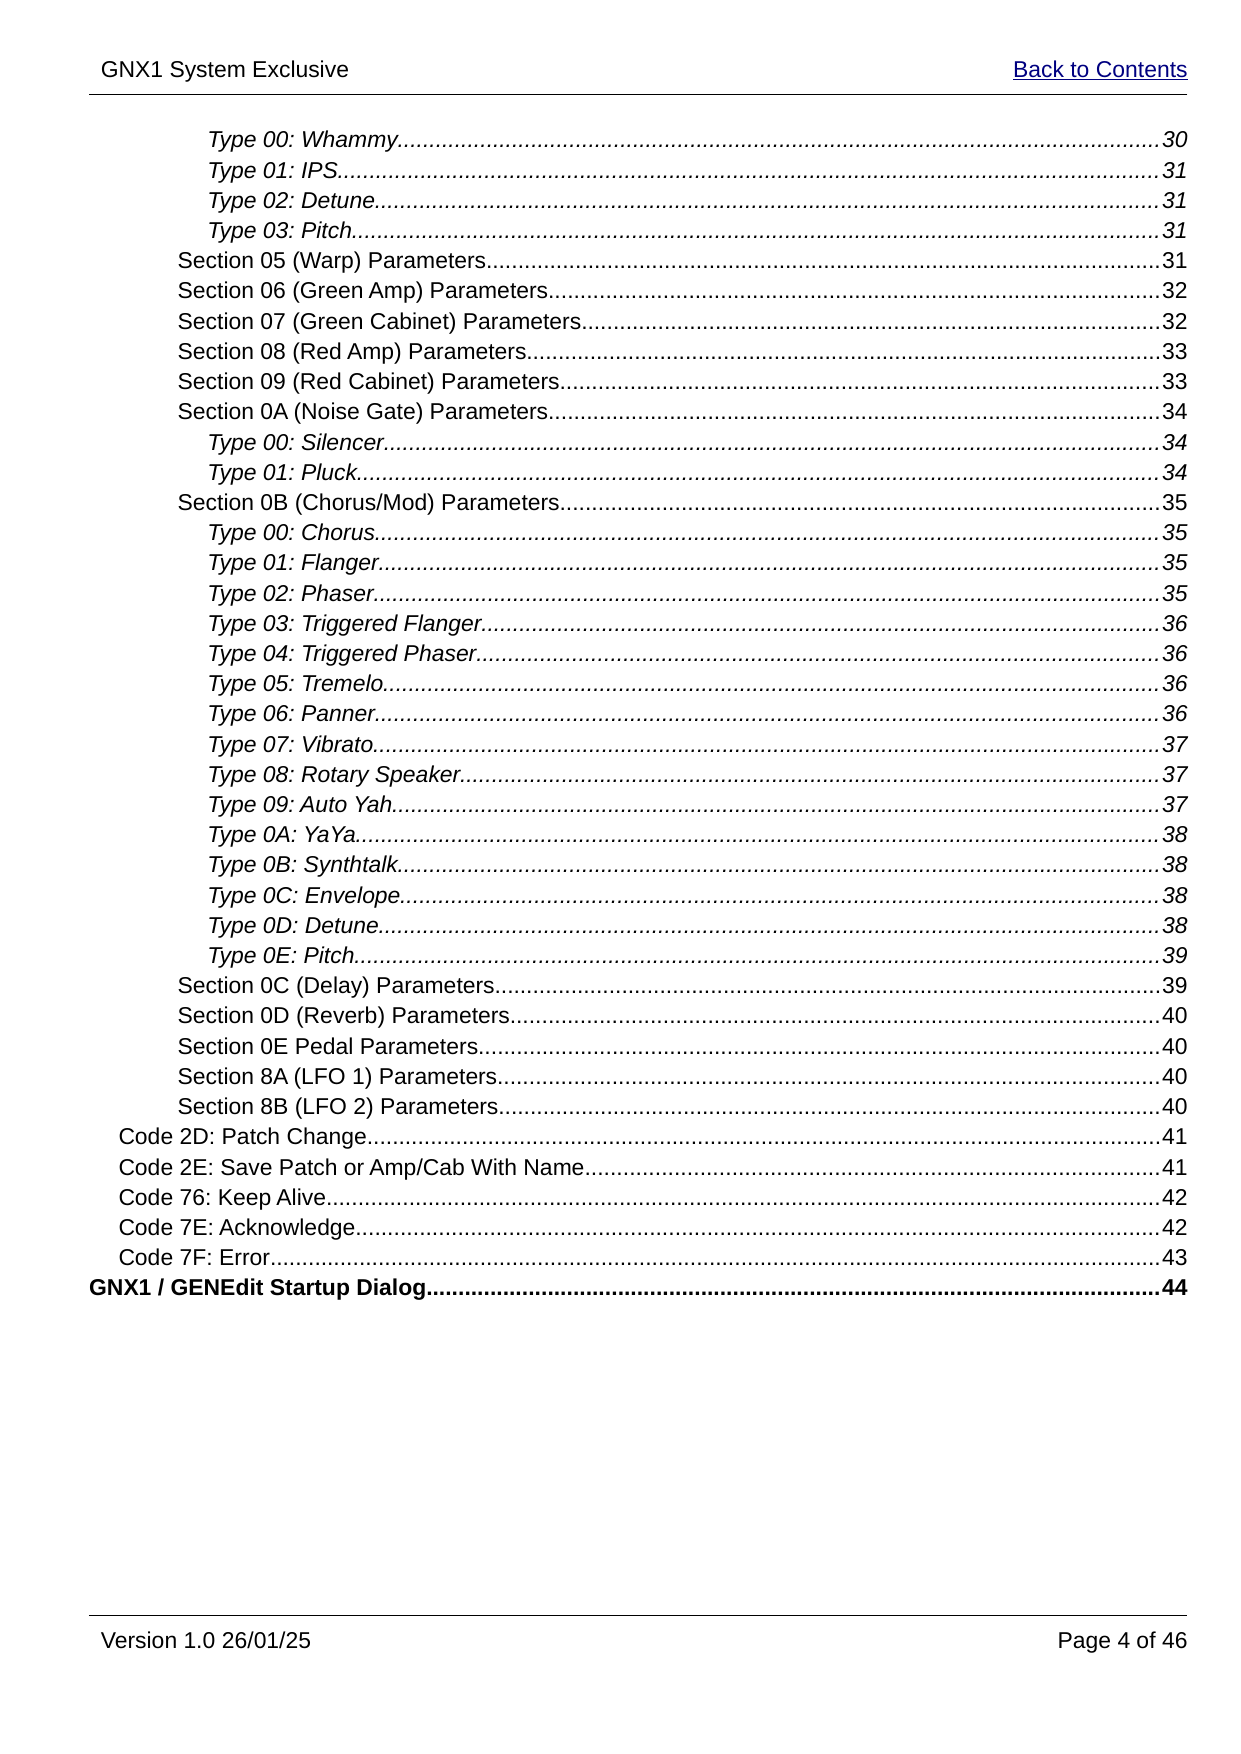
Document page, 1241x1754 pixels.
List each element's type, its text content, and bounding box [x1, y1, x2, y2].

text Type 0A: YaYa 38 [207, 821, 1187, 847]
text Section 08 (Red Amp) Parameters 33 [177, 338, 1187, 364]
text Type 00: Silencer 34 [207, 428, 1187, 455]
text Type 03: Triggered Flanger 36 [207, 610, 1187, 636]
text Section 0B (Chorus/Mod) Parameters 35 [177, 489, 1187, 515]
text Type 02: Detune 31 [207, 187, 1187, 213]
text Type 04: Triggered Phaser 36 [207, 640, 1187, 666]
text Type 00: Chorus 35 [207, 519, 1187, 545]
text Type 07: Vibrato 37 [207, 731, 1187, 757]
text Type 01: Pluck 34 [207, 459, 1187, 485]
text Type 0D: Detune 38 [207, 912, 1187, 938]
text Section 8B (LFO 2) Parameters 40 [177, 1093, 1187, 1119]
text Section 0A (Noise Gate) Parameters 34 [177, 398, 1187, 424]
text Section 0E Pedal Parameters 40 [177, 1033, 1187, 1059]
text Code 2E: Save Patch or Amp/Cab With Name 41 [118, 1153, 1187, 1180]
text Section 06 (Green Amp) Parameters 32 [177, 277, 1187, 304]
text Section 07 (Green Cabinet) Parameters 32 [177, 308, 1187, 334]
text Type 06: Panner 36 [207, 700, 1187, 727]
text Section 09 (Red Cabinet) Parameters 33 [177, 368, 1187, 394]
text Type 09: Auto Yah 37 [207, 791, 1187, 817]
text Code 7F: Error 43 [118, 1244, 1187, 1270]
text Section 8A (LFO 1) Parameters 40 [177, 1063, 1187, 1089]
text Code 7E: Acknowledge 42 [118, 1214, 1187, 1240]
text Section 0D (Reverb) Parameters 40 [177, 1002, 1187, 1029]
text Type 03: Pitch 31 [207, 217, 1187, 243]
text Type 08: Rotary Speaker 37 [207, 761, 1187, 787]
text Code 76: Keep Alive 42 [118, 1184, 1187, 1210]
text Type 02: Phaser 35 [207, 579, 1187, 606]
text Section 0C (Delay) Parameters 39 [177, 972, 1187, 998]
text Type 01: IPS 31 [207, 157, 1187, 183]
text Type 0C: Envelope 38 [207, 882, 1187, 908]
text Code 2D: Patch Change 41 [118, 1123, 1187, 1149]
text Type 0B: Synthtalk 38 [207, 851, 1187, 878]
text Section 05 (Warp) Parameters 31 [177, 247, 1187, 273]
text Type 01: Flanger 35 [207, 549, 1187, 576]
text Type 0E: Pitch 39 [207, 942, 1187, 968]
text Type 05: Tremelo 36 [207, 670, 1187, 696]
text Type 00: Whammy 30 [207, 126, 1187, 153]
text GNX1 / GENEdit Startup Dialog 44 [89, 1274, 1187, 1301]
